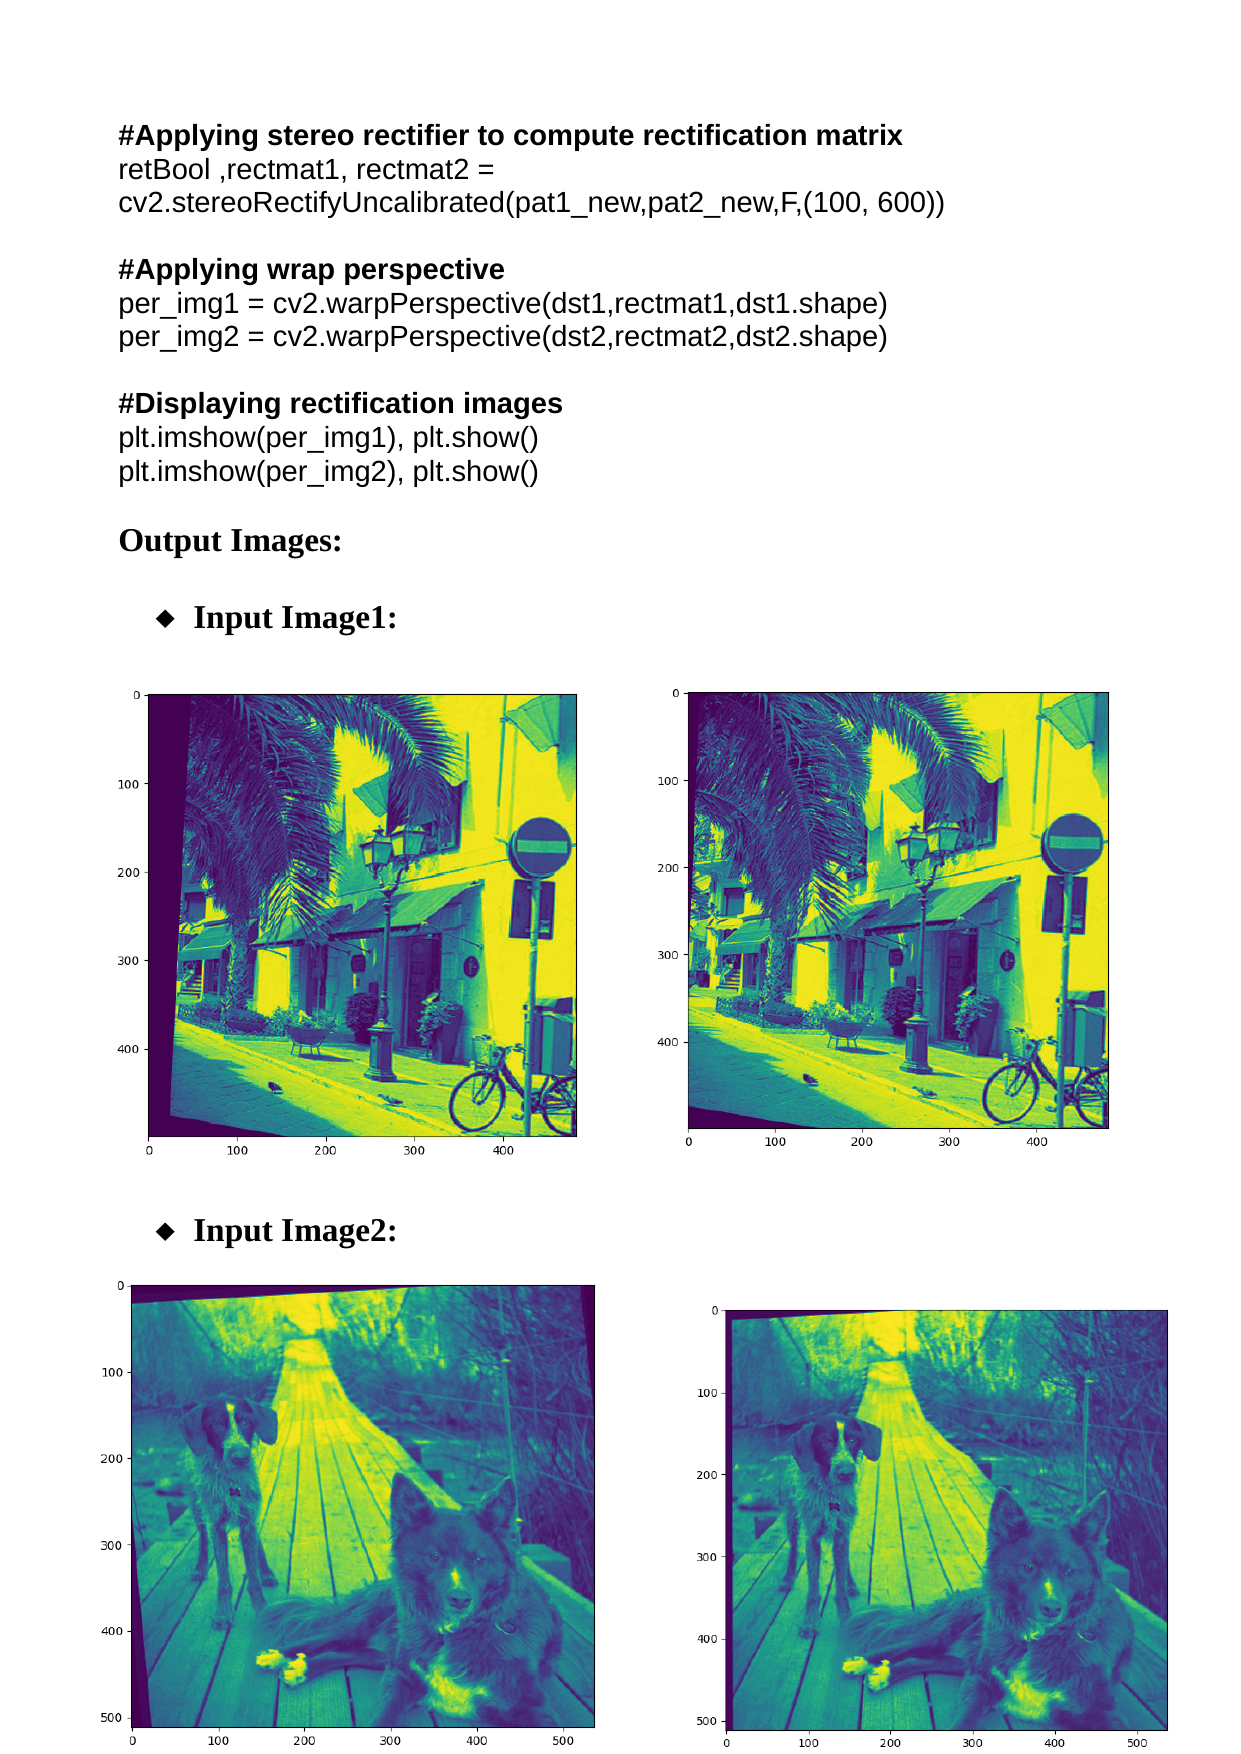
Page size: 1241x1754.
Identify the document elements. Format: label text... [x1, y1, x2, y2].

text per_img1 = cv2.warpPerspective(dst1,rectmat1,dst1.shape) [118, 286, 1122, 319]
picture [117, 687, 585, 1160]
text plt.imshow(per_img1), plt.show() [118, 420, 1122, 453]
picture [656, 686, 1118, 1154]
picture [690, 1297, 1177, 1754]
text #Applying wrap perspective [118, 252, 1122, 286]
text plt.imshow(per_img2), plt.show() [118, 453, 1122, 487]
text retBool ,rectmat1, rectmat2 = cv2.stereoRectifyUncalibrated(pat1_new,pat2_new,F,(100, 600)) [118, 152, 1122, 219]
text Output Images: [118, 521, 1122, 559]
list Input Image1: [156, 597, 1122, 636]
text #Displaying rectification images [118, 386, 1122, 420]
picture [101, 1275, 605, 1754]
list Input Image2: [156, 1211, 1122, 1249]
text per_img2 = cv2.warpPerspective(dst2,rectmat2,dst2.shape) [118, 319, 1122, 353]
text #Applying stereo rectifier to compute rectification matrix [118, 118, 1122, 152]
